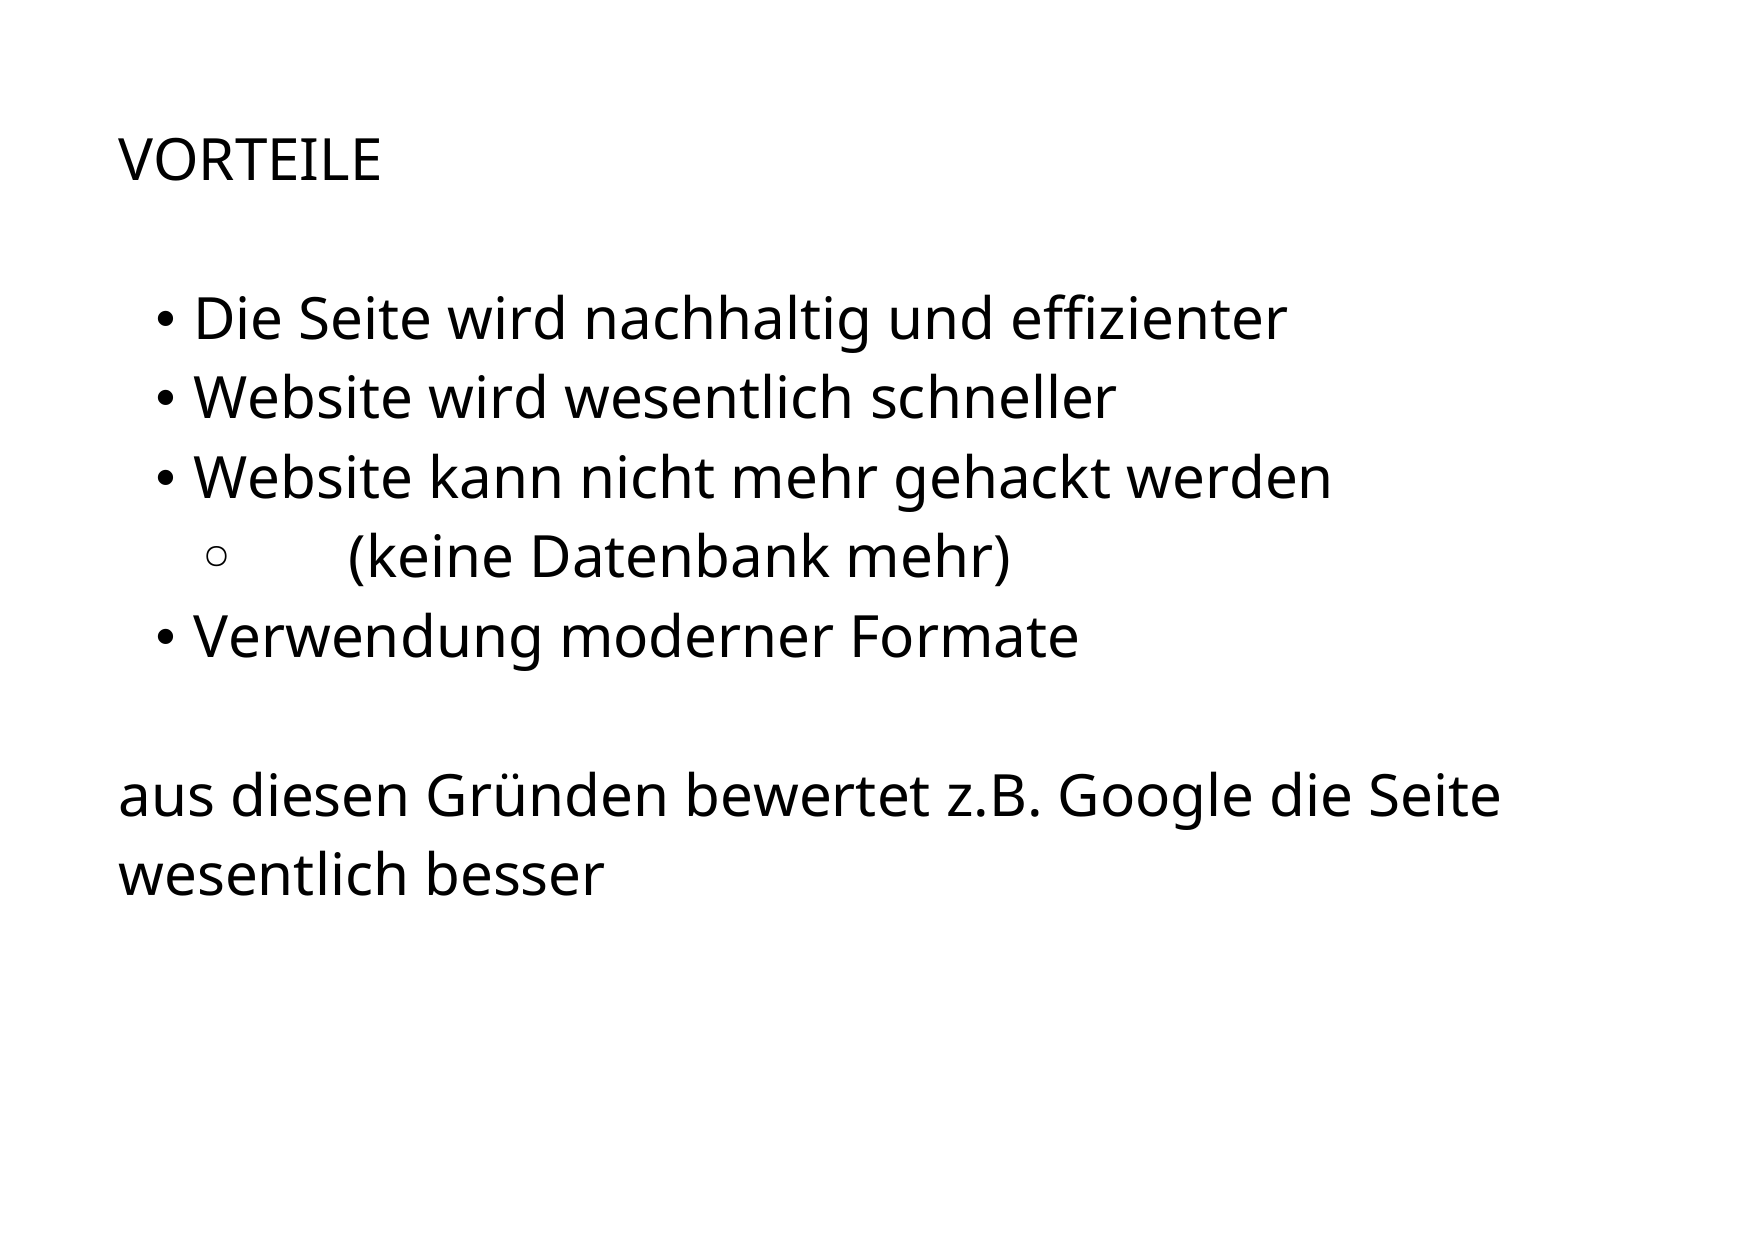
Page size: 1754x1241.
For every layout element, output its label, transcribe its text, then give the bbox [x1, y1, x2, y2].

list Website wird wesentlich schneller [156, 357, 1636, 436]
list Die Seite wird nachhaltig und effizienter [156, 277, 1636, 357]
list (keine Datenbank mehr) [193, 516, 1636, 595]
text VORTEILE [118, 118, 1636, 198]
text aus diesen Gründen bewertet z.B. Google die Seite wesentlich besser [118, 754, 1636, 913]
list Verwendung moderner Formate [156, 595, 1636, 674]
list Website kann nicht mehr gehackt werden [156, 436, 1636, 516]
